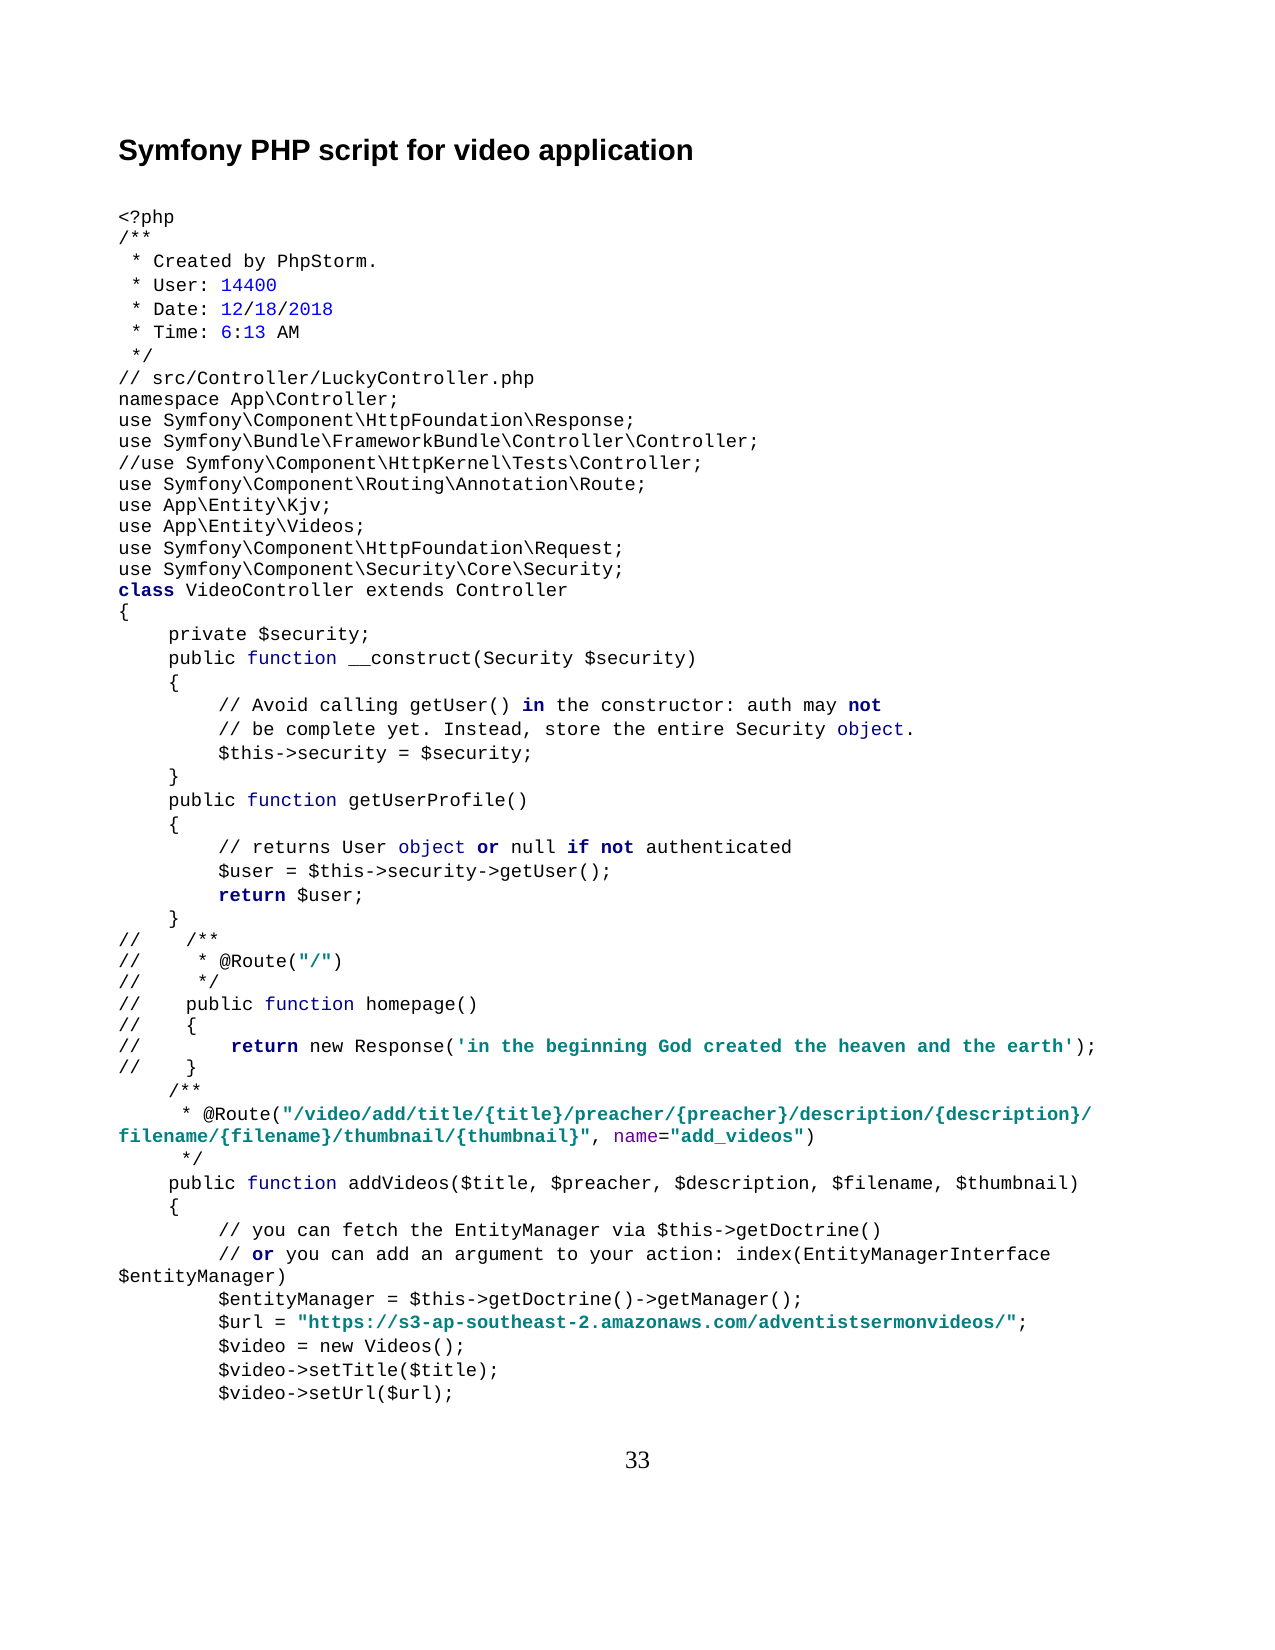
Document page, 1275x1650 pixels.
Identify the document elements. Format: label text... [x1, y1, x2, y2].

text */ [118, 345, 1157, 368]
subtitle Symfony PHP script for video application [118, 133, 1157, 166]
text // { [118, 1016, 1157, 1037]
text public function getUserProfile() [118, 789, 1157, 813]
text } [118, 765, 1157, 789]
text class VideoController extends Controller [118, 581, 1157, 602]
text return $user; [118, 883, 1157, 907]
text // /** [118, 931, 1157, 952]
text // you can fetch the EntityManager via $this->getDoctrine() [118, 1219, 1157, 1243]
text * @Route("/video/add/title/{title}/preacher/{preacher}/description/{description}/filename/{filename}/thumbnail/{thumbnail}", name="add_videos") [118, 1103, 1157, 1148]
text // } [118, 1058, 1157, 1079]
text // returns User object or null if not authenticated [118, 836, 1157, 860]
text $video->setUrl($url); [118, 1382, 1157, 1406]
text */ [118, 1148, 1157, 1172]
text { [118, 671, 1157, 694]
text // * @Route("/") [118, 952, 1157, 973]
text use App\Entity\Videos; [118, 517, 1157, 538]
text // or you can add an argument to your action: index(EntityManagerInterface $entityManager) [118, 1243, 1157, 1288]
text * Date: 12/18/2018 [118, 297, 1157, 321]
text * Time: 6:13 AM [118, 321, 1157, 345]
text $entityManager = $this->getDoctrine()->getManager(); [118, 1288, 1157, 1311]
text $video->setTitle($title); [118, 1358, 1157, 1382]
text use Symfony\Component\Security\Core\Security; [118, 560, 1157, 581]
text private $security; [118, 623, 1157, 647]
text use Symfony\Bundle\FrameworkBundle\Controller\Controller; [118, 432, 1157, 453]
text //use Symfony\Component\HttpKernel\Tests\Controller; [118, 453, 1157, 475]
text { [118, 602, 1157, 623]
text // */ [118, 973, 1157, 994]
text // return new Response('in the beginning God created the heaven and the earth'); [118, 1037, 1157, 1058]
text use Symfony\Component\Routing\Annotation\Route; [118, 475, 1157, 496]
text /** [118, 229, 1157, 250]
text public function __construct(Security $security) [118, 647, 1157, 671]
text use Symfony\Component\HttpFoundation\Request; [118, 538, 1157, 560]
text { [118, 1195, 1157, 1219]
text { [118, 813, 1157, 836]
text $this->security = $security; [118, 742, 1157, 765]
text public function addVideos($title, $preacher, $description, $filename, $thumbnail) [118, 1172, 1157, 1195]
text $user = $this->security->getUser(); [118, 860, 1157, 883]
text use Symfony\Component\HttpFoundation\Response; [118, 411, 1157, 432]
text // be complete yet. Instead, store the entire Security object. [118, 718, 1157, 742]
text } [118, 907, 1157, 931]
text // Avoid calling getUser() in the constructor: auth may not [118, 694, 1157, 718]
text namespace App\Controller; [118, 390, 1157, 411]
text $video = new Videos(); [118, 1335, 1157, 1358]
text // src/Controller/LuckyController.php [118, 368, 1157, 390]
text use App\Entity\Kjv; [118, 496, 1157, 517]
text <?php [118, 208, 1157, 229]
text /** [118, 1079, 1157, 1103]
text * User: 14400 [118, 274, 1157, 297]
text $url = "https://s3-ap-southeast-2.amazonaws.com/adventistsermonvideos/"; [118, 1311, 1157, 1335]
text * Created by PhpStorm. [118, 250, 1157, 274]
text // public function homepage() [118, 994, 1157, 1016]
